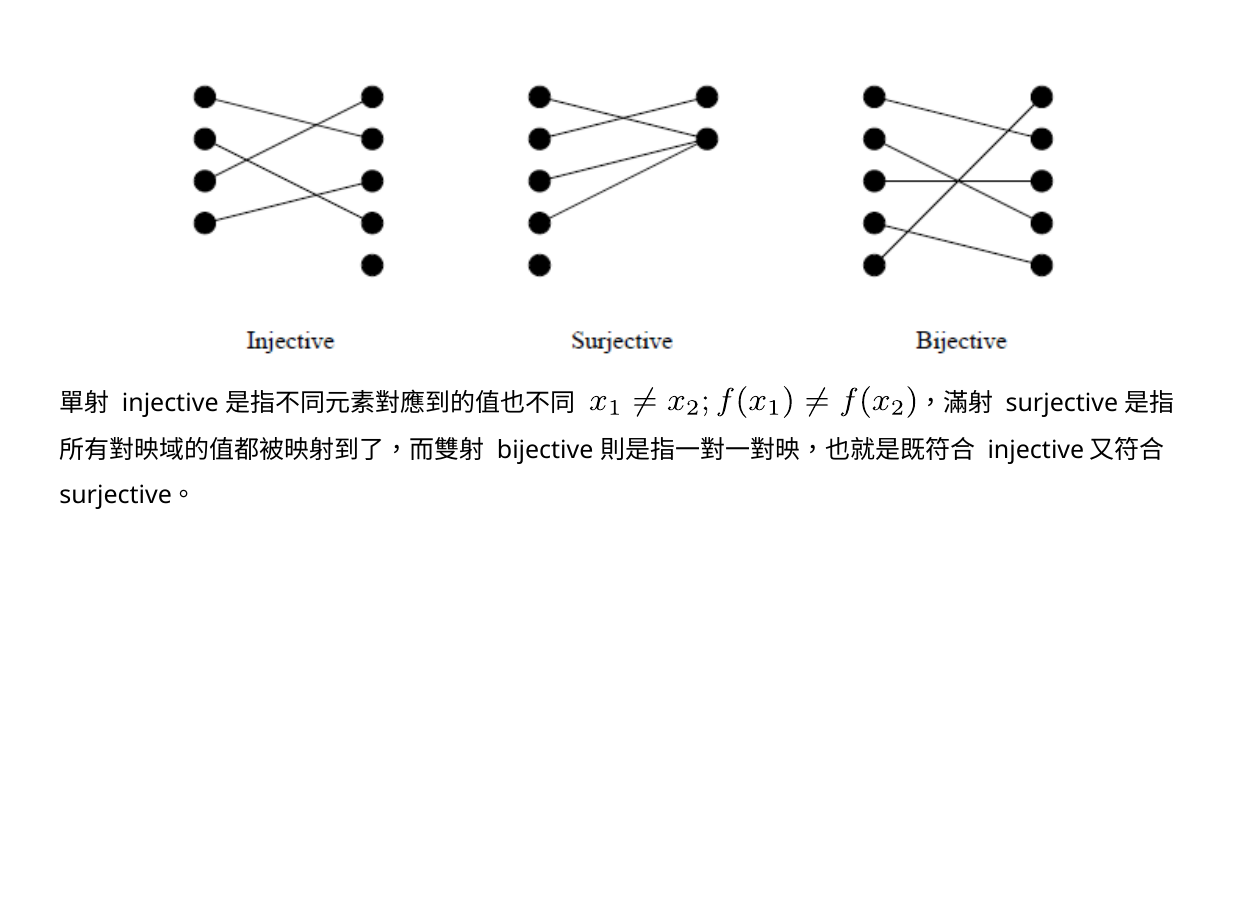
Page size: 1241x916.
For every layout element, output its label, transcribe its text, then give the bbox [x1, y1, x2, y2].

picture [174, 59, 1067, 374]
text 單射 injective 是指不同元素對應到的值也不同 ，滿射 surjective 是指所有對映域的值都被映射到了，而雙射 bijective 則是指一對一對映，也就是既符合 injective又符合 surjective。 [59, 59, 1181, 511]
